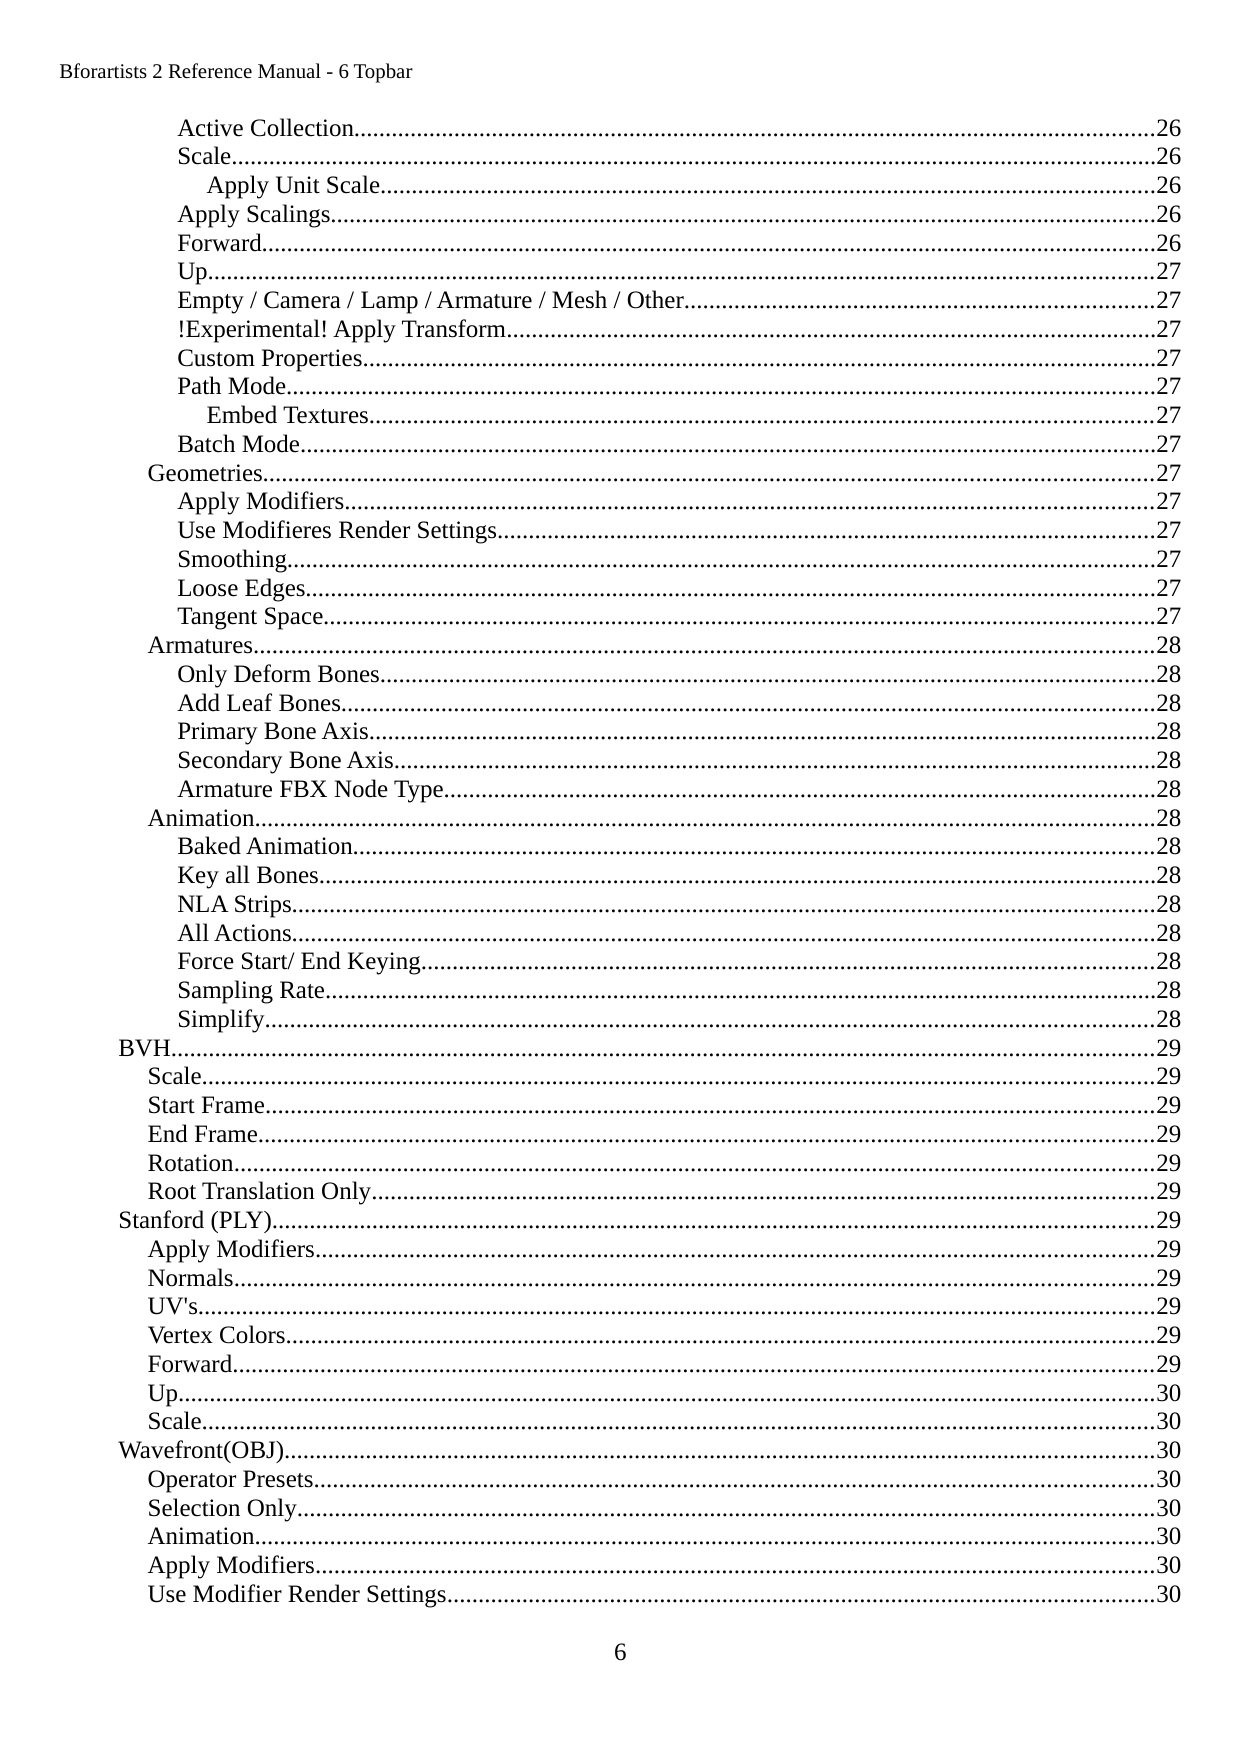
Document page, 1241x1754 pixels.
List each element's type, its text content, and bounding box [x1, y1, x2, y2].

text Smoothing 27 [177, 544, 1181, 573]
text Secondary Bone Axis 28 [177, 745, 1181, 774]
text NLA Strips 28 [177, 889, 1181, 918]
text Scale 29 [147, 1061, 1181, 1090]
text Simplify 28 [177, 1004, 1181, 1033]
text Vertex Colors 29 [147, 1320, 1181, 1349]
text Only Deform Bones 28 [177, 659, 1181, 688]
text Rotation 29 [147, 1148, 1181, 1176]
text Selection Only 30 [147, 1493, 1181, 1521]
text Up 27 [177, 256, 1181, 285]
text Apply Modifiers 29 [147, 1234, 1181, 1263]
text Apply Scalings 26 [177, 199, 1181, 228]
text Embed Textures 27 [206, 400, 1181, 429]
text Start Frame 29 [147, 1090, 1181, 1119]
text Primary Bone Axis 28 [177, 716, 1181, 745]
text Forward 26 [177, 228, 1181, 256]
text Add Leaf Bones 28 [177, 688, 1181, 716]
text Scale 26 [177, 141, 1181, 170]
text Root Translation Only 29 [147, 1176, 1181, 1205]
text Loose Edges 27 [177, 573, 1181, 601]
text Apply Modifiers 27 [177, 486, 1181, 515]
text Batch Mode 27 [177, 429, 1181, 458]
text Forward 29 [147, 1349, 1181, 1378]
text Armatures 28 [147, 630, 1181, 659]
text Stanford (PLY) 29 [118, 1205, 1181, 1234]
text Geometries 27 [147, 458, 1181, 486]
text Wavefront(OBJ) 30 [118, 1435, 1181, 1464]
text Animation 30 [147, 1521, 1181, 1550]
text Baked Animation 28 [177, 831, 1181, 860]
text Scale 30 [147, 1406, 1181, 1435]
text Active Collection 26 [177, 113, 1181, 141]
text !Experimental! Apply Transform 27 [177, 314, 1181, 343]
text BVH 29 [118, 1033, 1181, 1061]
text End Frame 29 [147, 1119, 1181, 1148]
text Use Modifieres Render Settings 27 [177, 515, 1181, 544]
text Apply Modifiers 30 [147, 1550, 1181, 1579]
text Operator Presets 30 [147, 1464, 1181, 1493]
text Armature FBX Node Type 28 [177, 774, 1181, 803]
text Use Modifier Render Settings 30 [147, 1579, 1181, 1608]
text Animation 28 [147, 803, 1181, 831]
text All Actions 28 [177, 918, 1181, 946]
text Custom Properties 27 [177, 343, 1181, 371]
text Normals 29 [147, 1263, 1181, 1291]
text Tangent Space 27 [177, 601, 1181, 630]
text Up 30 [147, 1378, 1181, 1406]
text Force Start/ End Keying 28 [177, 946, 1181, 975]
text UV's 29 [147, 1291, 1181, 1320]
text Apply Unit Scale 26 [206, 170, 1181, 199]
text Path Mode 27 [177, 371, 1181, 400]
text Sampling Rate 28 [177, 975, 1181, 1004]
text Empty / Camera / Lamp / Armature / Mesh / Other 27 [177, 285, 1181, 314]
text Key all Bones 28 [177, 860, 1181, 889]
